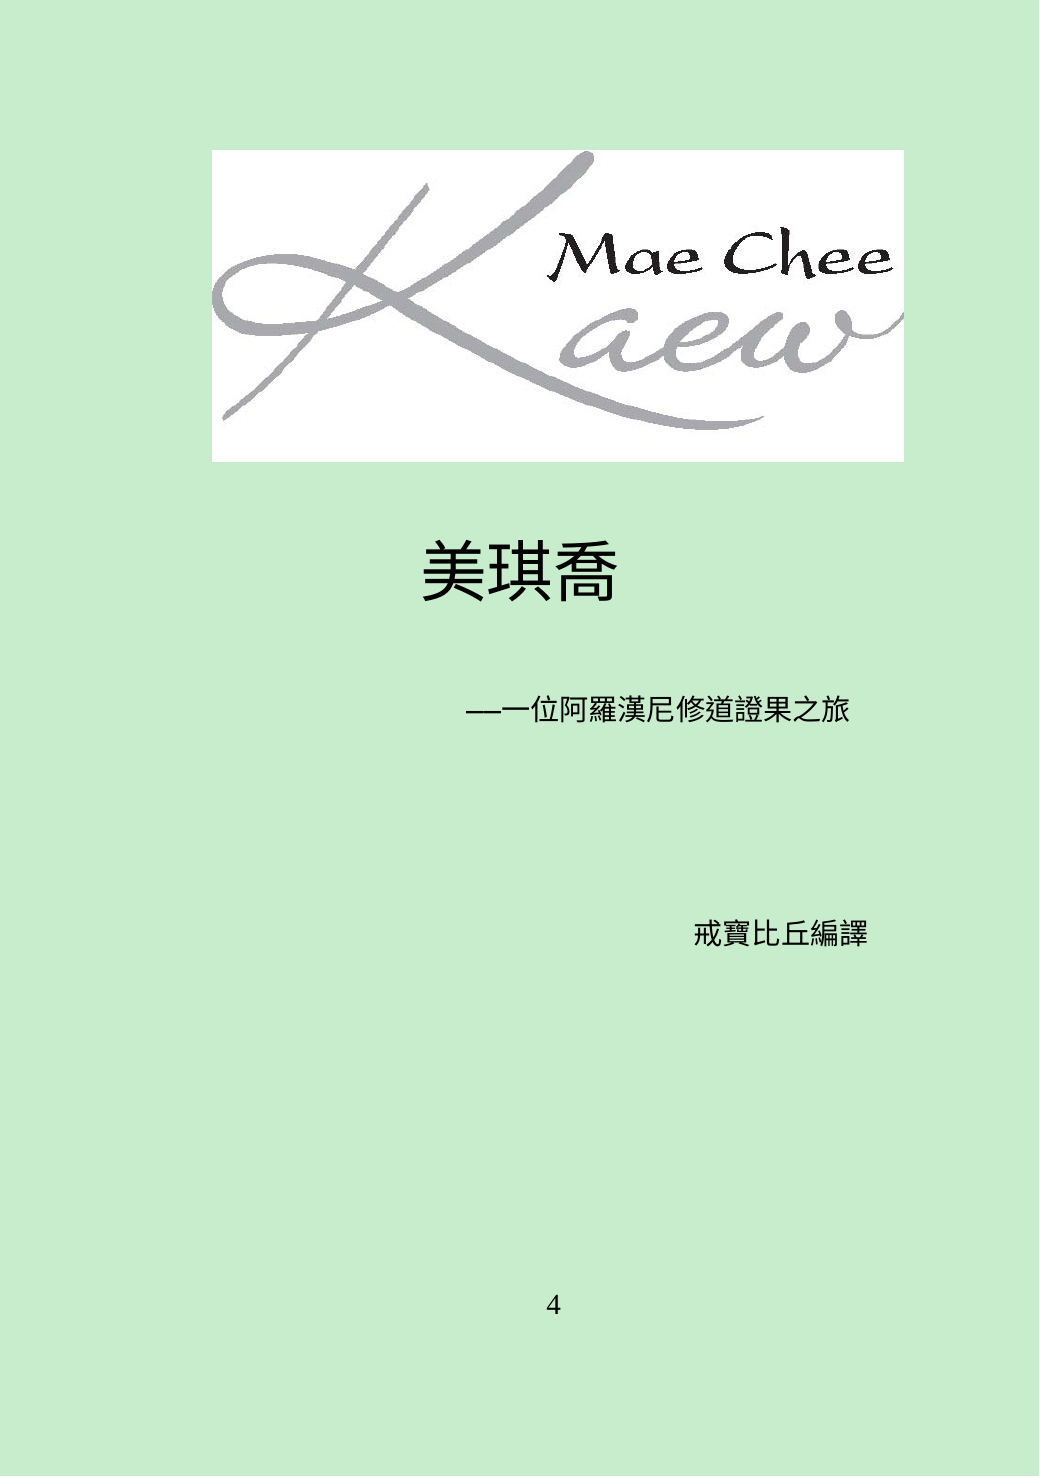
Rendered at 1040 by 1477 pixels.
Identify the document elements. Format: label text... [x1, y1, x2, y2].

picture [212, 150, 904, 462]
text ——一位阿羅漢尼修道證果之旅 [118, 687, 921, 729]
text 戒寶比丘編譯 [118, 911, 921, 953]
text 美琪喬 [118, 533, 921, 610]
